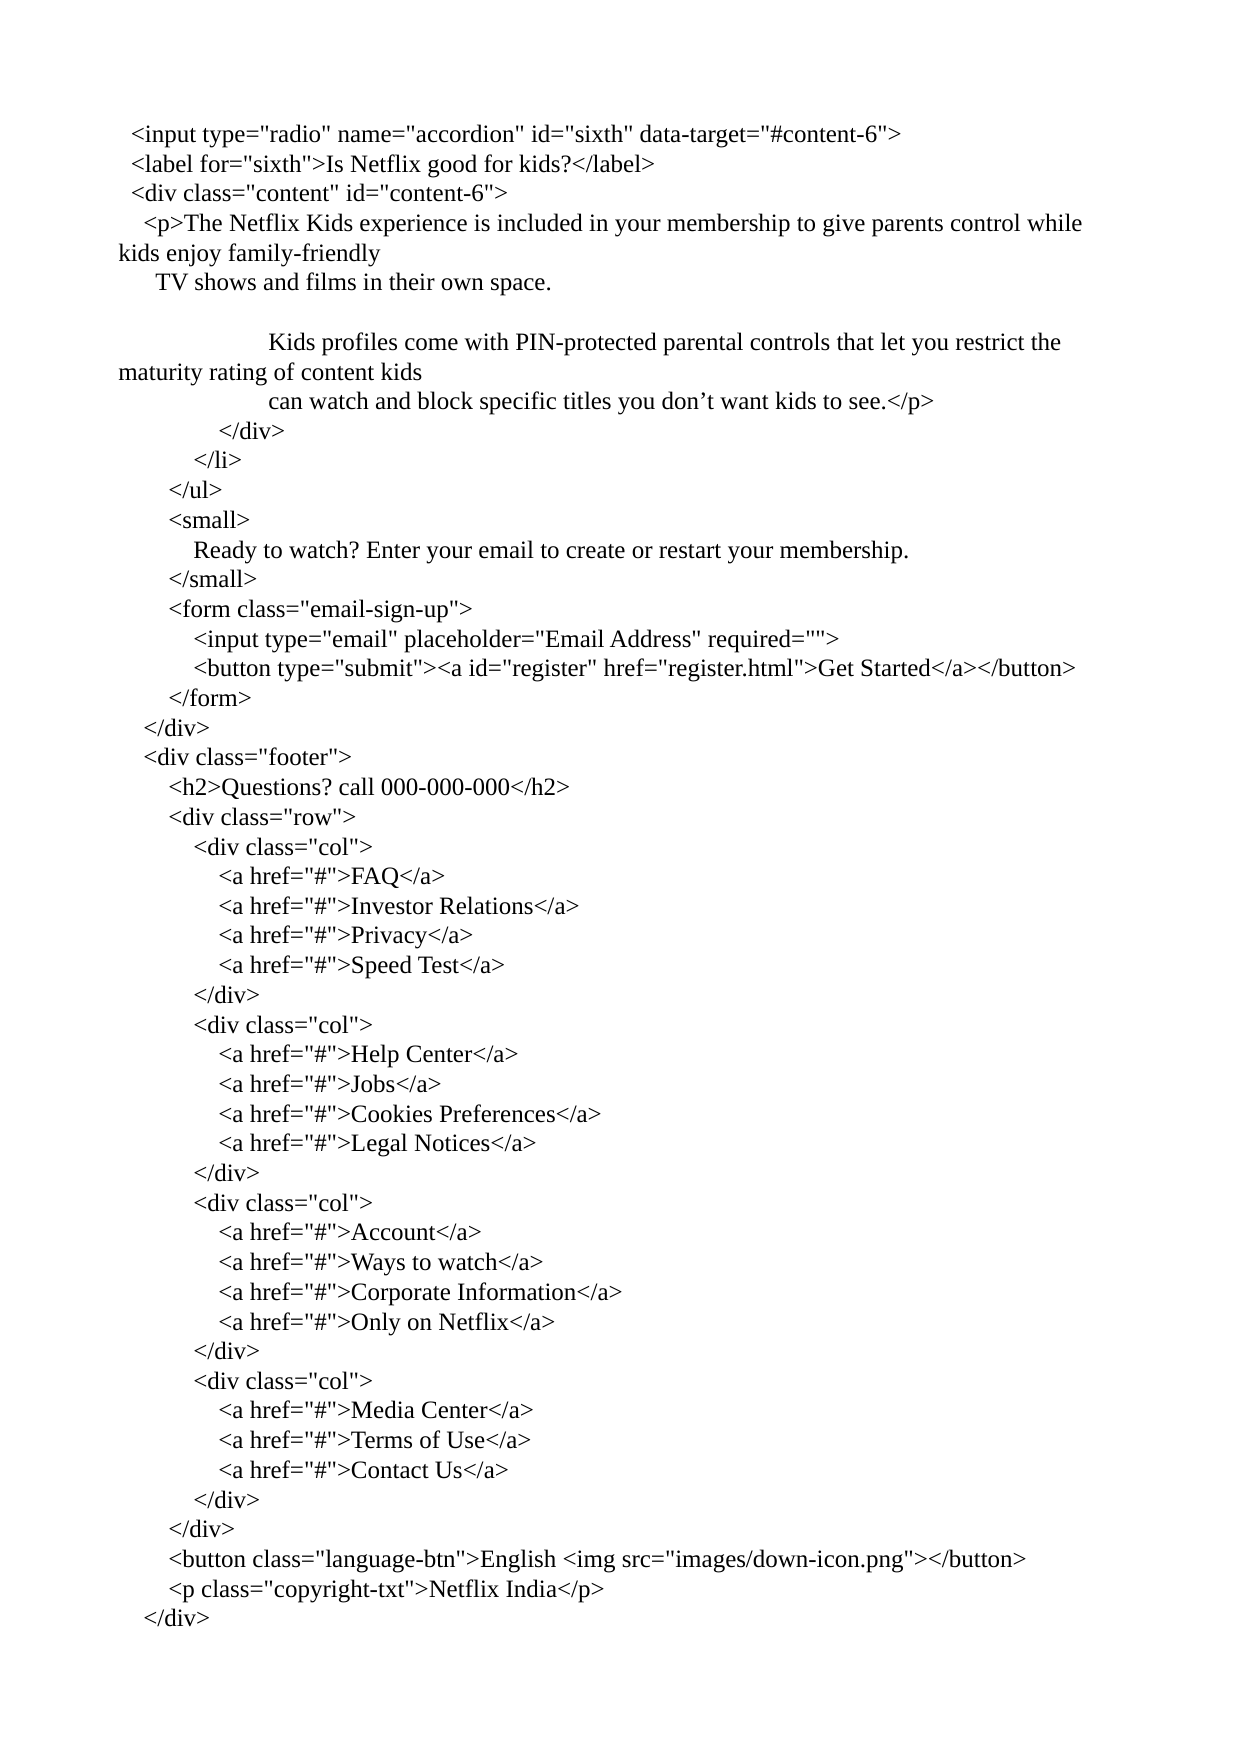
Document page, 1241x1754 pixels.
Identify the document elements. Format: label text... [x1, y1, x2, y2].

text </div> [118, 415, 1122, 445]
text <a href="#">Legal Notices</a> [118, 1127, 1122, 1157]
text <small> [118, 504, 1122, 534]
text </div> [118, 712, 1122, 742]
text </div> [118, 1157, 1122, 1187]
text <div class="col"> [118, 831, 1122, 860]
text </small> [118, 563, 1122, 593]
text <a href="#">FAQ</a> [118, 860, 1122, 890]
text Ready to watch? Enter your email to create or restart your membership. [118, 534, 1122, 563]
text <a href="#">Account</a> [118, 1217, 1122, 1246]
text <button type="submit"><a id="register" href="register.html">Get Started</a></button> [118, 652, 1122, 682]
text can watch and block specific titles you don’t want kids to see.</p> [118, 385, 1122, 415]
text Kids profiles come with PIN-protected parental controls that let you restrict the maturity rating of content kids [118, 326, 1122, 385]
text <div class="row"> [118, 801, 1122, 831]
text <a href="#">Investor Relations</a> [118, 890, 1122, 920]
text TV shows and films in their own space. [118, 267, 1122, 296]
text <form class="email-sign-up"> [118, 593, 1122, 623]
text </ul> [118, 474, 1122, 504]
text <a href="#">Ways to watch</a> [118, 1246, 1122, 1276]
text <div class="content" id="content-6"> [118, 177, 1122, 207]
text </div> [118, 1335, 1122, 1365]
text <a href="#">Media Center</a> [118, 1395, 1122, 1424]
text </div> [118, 1513, 1122, 1543]
text <a href="#">Cookies Preferences</a> [118, 1098, 1122, 1127]
text <p class="copyright-txt">Netflix India</p> [118, 1573, 1122, 1602]
text <div class="col"> [118, 1365, 1122, 1395]
text <button class="language-btn">English <img src="images/down-icon.png"></button> [118, 1543, 1122, 1573]
text <div class="col"> [118, 1009, 1122, 1038]
text <a href="#">Speed Test</a> [118, 949, 1122, 979]
text <div class="footer"> [118, 742, 1122, 771]
text </div> [118, 1602, 1122, 1632]
text <input type="radio" name="accordion" id="sixth" data-target="#content-6"> [118, 118, 1122, 148]
text <a href="#">Privacy</a> [118, 920, 1122, 949]
text </form> [118, 682, 1122, 712]
text <a href="#">Terms of Use</a> [118, 1424, 1122, 1454]
text <a href="#">Only on Netflix</a> [118, 1306, 1122, 1335]
text <label for="sixth">Is Netflix good for kids?</label> [118, 148, 1122, 177]
text </li> [118, 445, 1122, 474]
text <input type="email" placeholder="Email Address" required=""> [118, 623, 1122, 652]
text </div> [118, 1484, 1122, 1513]
text <p>The Netflix Kids experience is included in your membership to give parents control while kids enjoy family-friendly [118, 207, 1122, 267]
text <h2>Questions? call 000-000-000</h2> [118, 771, 1122, 801]
text <a href="#">Contact Us</a> [118, 1454, 1122, 1484]
text <a href="#">Help Center</a> [118, 1038, 1122, 1068]
text <a href="#">Jobs</a> [118, 1068, 1122, 1098]
text </div> [118, 979, 1122, 1009]
text <div class="col"> [118, 1187, 1122, 1217]
text <a href="#">Corporate Information</a> [118, 1276, 1122, 1306]
